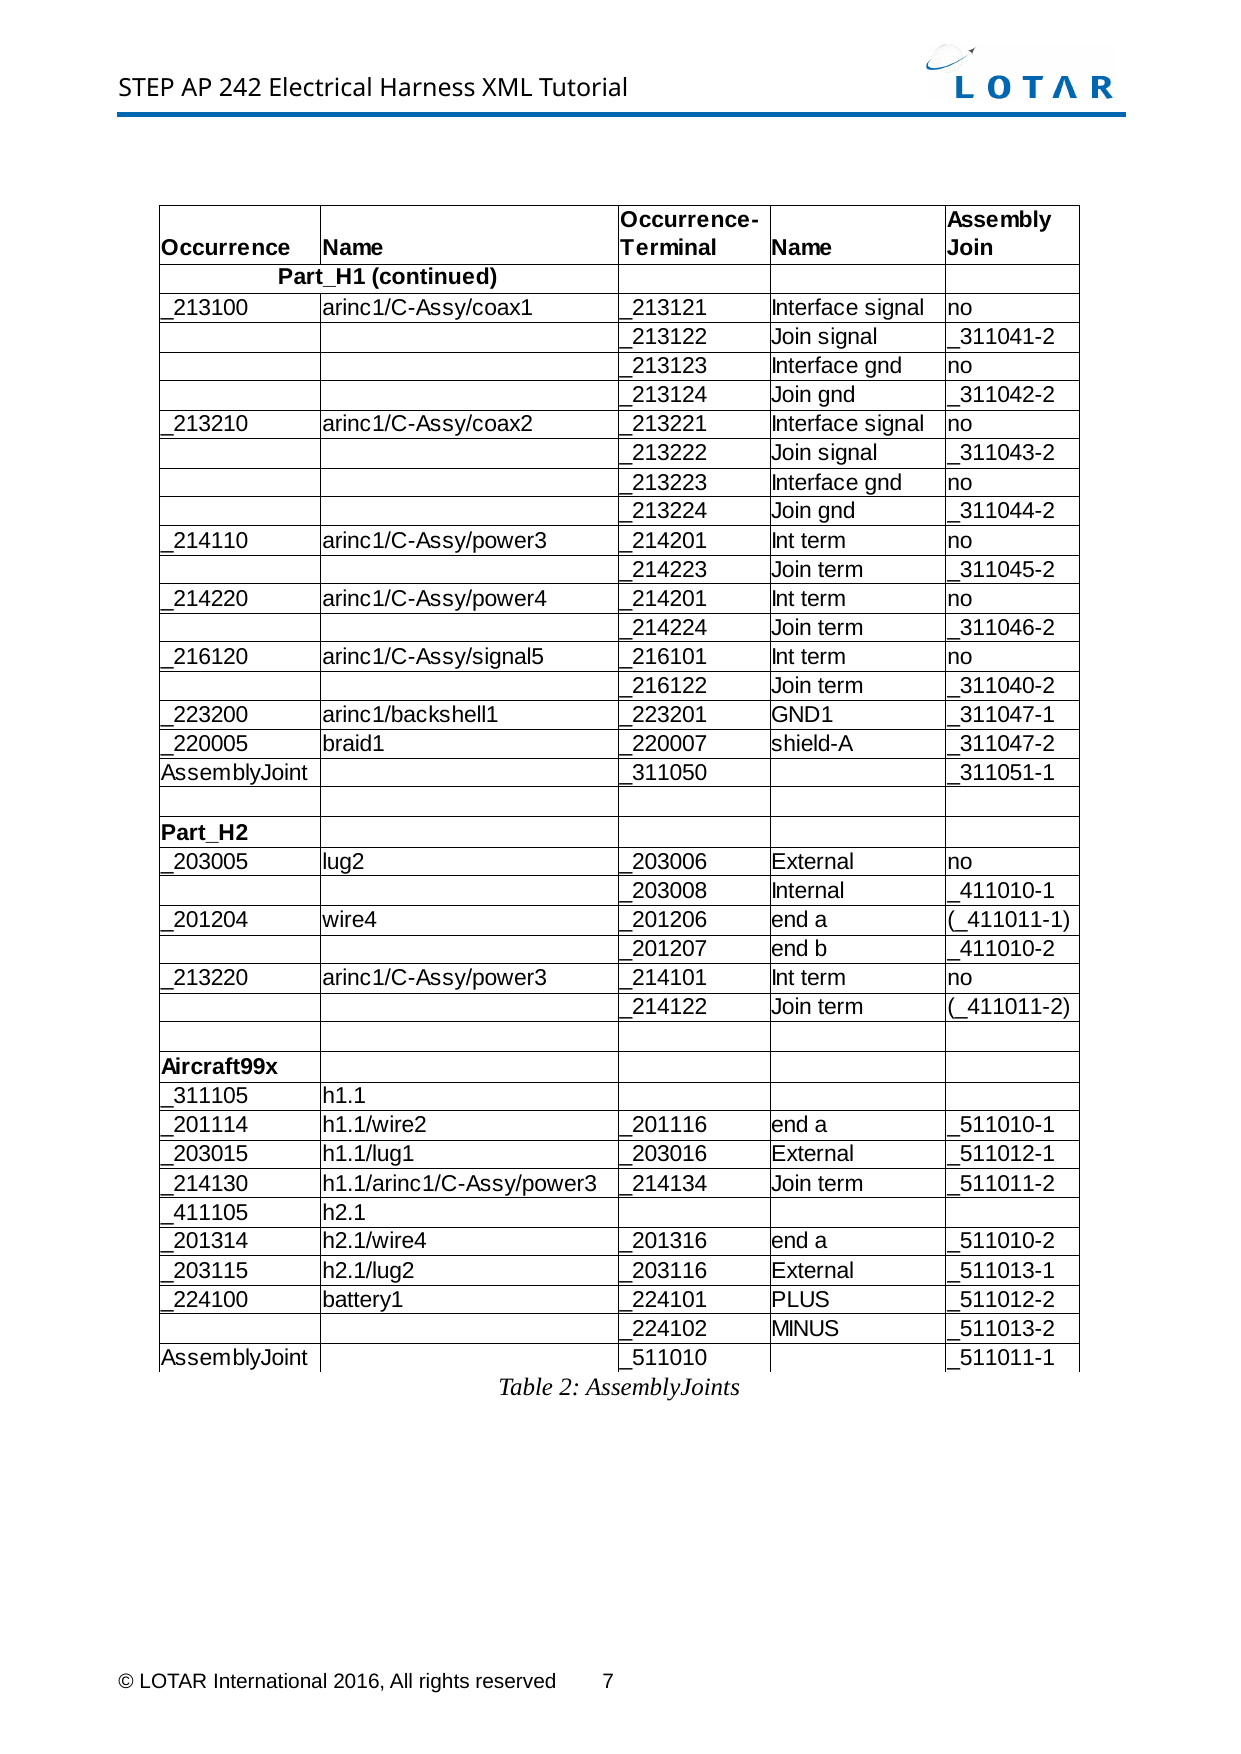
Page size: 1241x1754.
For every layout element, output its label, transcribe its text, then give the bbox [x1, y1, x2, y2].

text Table 2: AssemblyJoints [158, 205, 1082, 1400]
